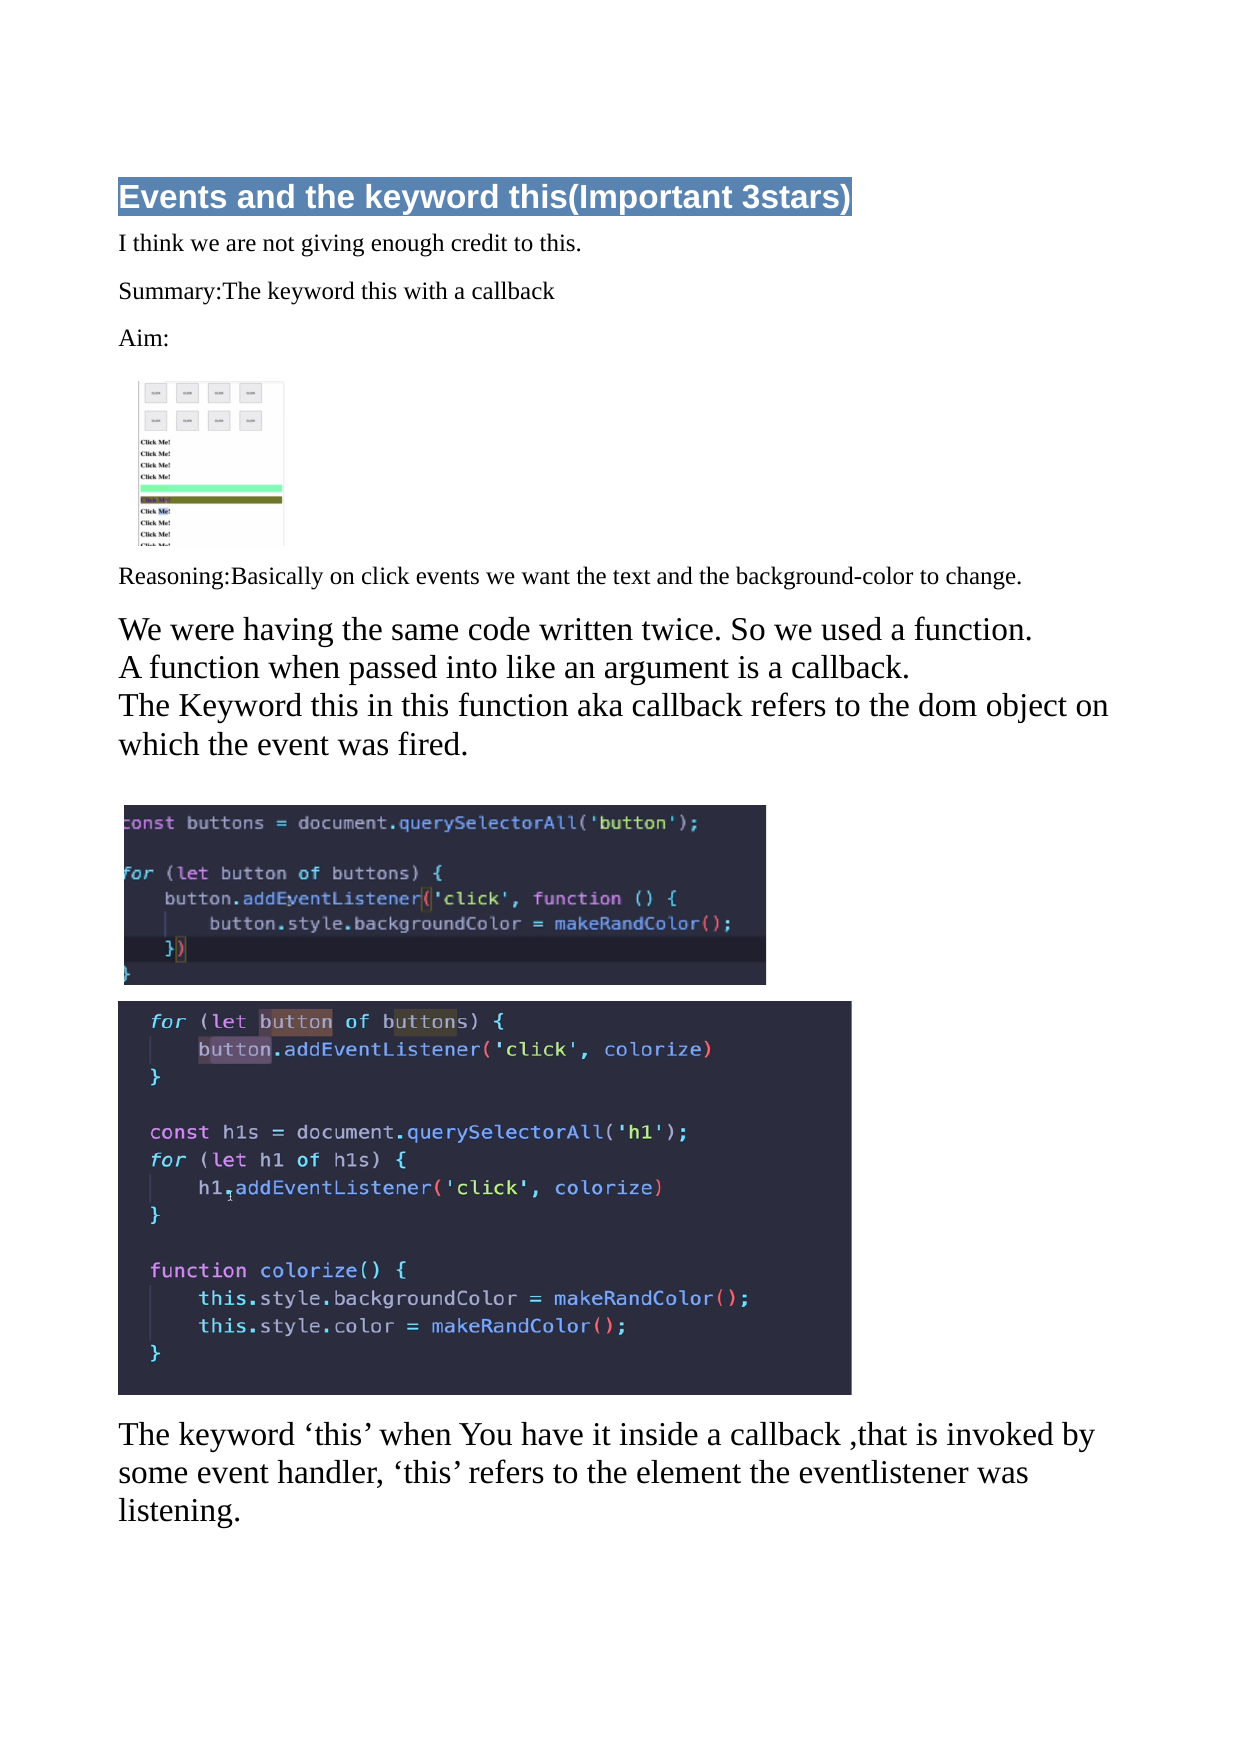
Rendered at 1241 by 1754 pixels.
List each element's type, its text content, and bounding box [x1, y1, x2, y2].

text Summary:The keyword this with a callback [118, 276, 1122, 304]
text A function when passed into like an argument is a callback. [118, 647, 1122, 686]
text Aim: [118, 323, 1122, 352]
picture [118, 1001, 852, 1395]
text We were having the same code written twice. So we used a function. [118, 609, 1122, 647]
picture [124, 805, 767, 985]
text Reasoning:Basically on click events we want the text and the background-color to change. [118, 561, 1122, 590]
text I think we are not giving enough credit to this. [118, 228, 1122, 257]
subtitle Events and the keyword this(Important 3stars) [118, 177, 1122, 216]
text The keyword ‘this’ when You have it inside a callback ,that is invoked by some event handler, ‘this’ refers to the element the eventlistener was listening. [118, 1414, 1122, 1529]
text The Keyword this in this function aka callback refers to the dom object on which the event was fired. [118, 686, 1122, 762]
picture [138, 381, 285, 546]
